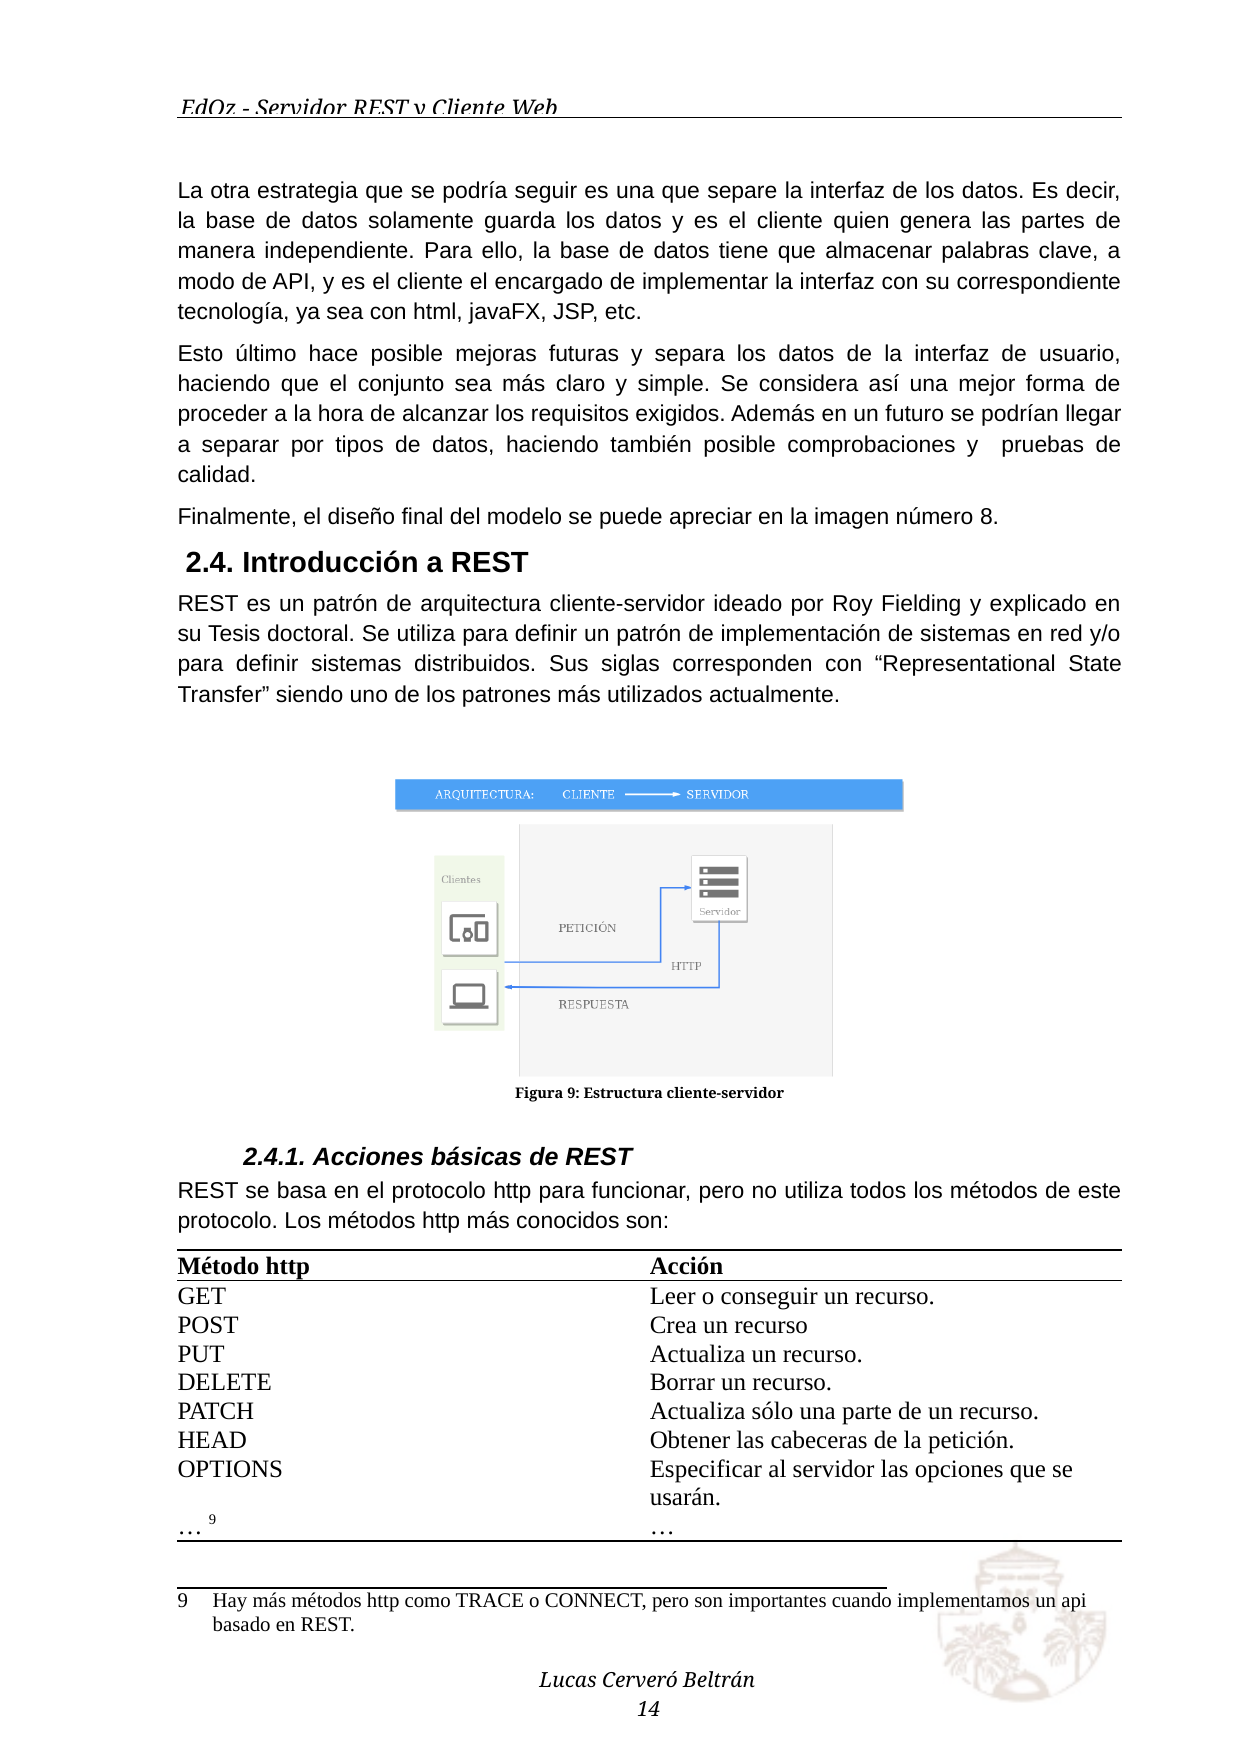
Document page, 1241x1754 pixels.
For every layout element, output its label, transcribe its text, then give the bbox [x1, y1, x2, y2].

table_cell … [177, 1511, 649, 1540]
text REST se basa en el protocolo http para funcionar, pero no utiliza todos los métodos de este protocolo. Los métodos http más conocidos son: [177, 1177, 1122, 1234]
text Figura 9: Estructura cliente-servidor [393, 1079, 907, 1102]
table_cell PATCH [177, 1396, 649, 1425]
table_cell DELETE [177, 1368, 649, 1396]
table_cell Borrar un recurso. [650, 1368, 1122, 1396]
table_cell Leer o conseguir un recurso. [650, 1281, 1122, 1310]
list Acciones básicas de REST [177, 1142, 1122, 1171]
text Esto último hace posible mejoras futuras y separa los datos de la interfaz de usuario, haciendo que el conjunto sea más claro y simple. Se considera así una mejor forma de proceder a la hora de alcanzar los requisitos exigidos. Además en un futuro se podrían llegar a separar por tipos de datos, haciendo también posible comprobaciones y pruebas de calidad. [177, 340, 1122, 487]
table_cell Obtener las cabeceras de la petición. [650, 1425, 1122, 1454]
text REST es un patrón de arquitectura cliente-servidor ideado por Roy Fielding y explicado en su Tesis doctoral. Se utiliza para definir un patrón de implementación de sistemas en red y/o para definir sistemas distribuidos. Sus siglas corresponden con “Representational State Transfer” siendo uno de los patrones más utilizados actualmente. [177, 590, 1122, 707]
table_cell Actualiza un recurso. [650, 1339, 1122, 1367]
text Finalmente, el diseño final del modelo se puede apreciar en la imagen número 8. [177, 503, 1122, 529]
table_cell Especificar al servidor las opciones que se usarán. [650, 1454, 1122, 1511]
table_cell PUT [177, 1339, 649, 1367]
table_cell Crea un recurso [650, 1310, 1122, 1339]
picture [392, 777, 907, 1079]
table_header Método http [177, 1251, 649, 1279]
table_cell POST [177, 1310, 649, 1339]
table_header Acción [650, 1251, 1122, 1279]
table_cell GET [177, 1281, 649, 1310]
list Introducción a REST [177, 545, 1122, 578]
text La otra estrategia que se podría seguir es una que separe la interfaz de los datos. Es decir, la base de datos solamente guarda los datos y es el cliente quien genera las partes de manera independiente. Para ello, la base de datos tiene que almacenar palabras clave, a modo de API, y es el cliente el encargado de implementar la interfaz con su correspondiente tecnología, ya sea con html, javaFX, JSP, etc. [177, 177, 1122, 324]
table_cell Actualiza sólo una parte de un recurso. [650, 1396, 1122, 1425]
table_cell … [650, 1511, 1122, 1540]
table_cell HEAD [177, 1425, 649, 1454]
table_cell OPTIONS [177, 1454, 649, 1511]
